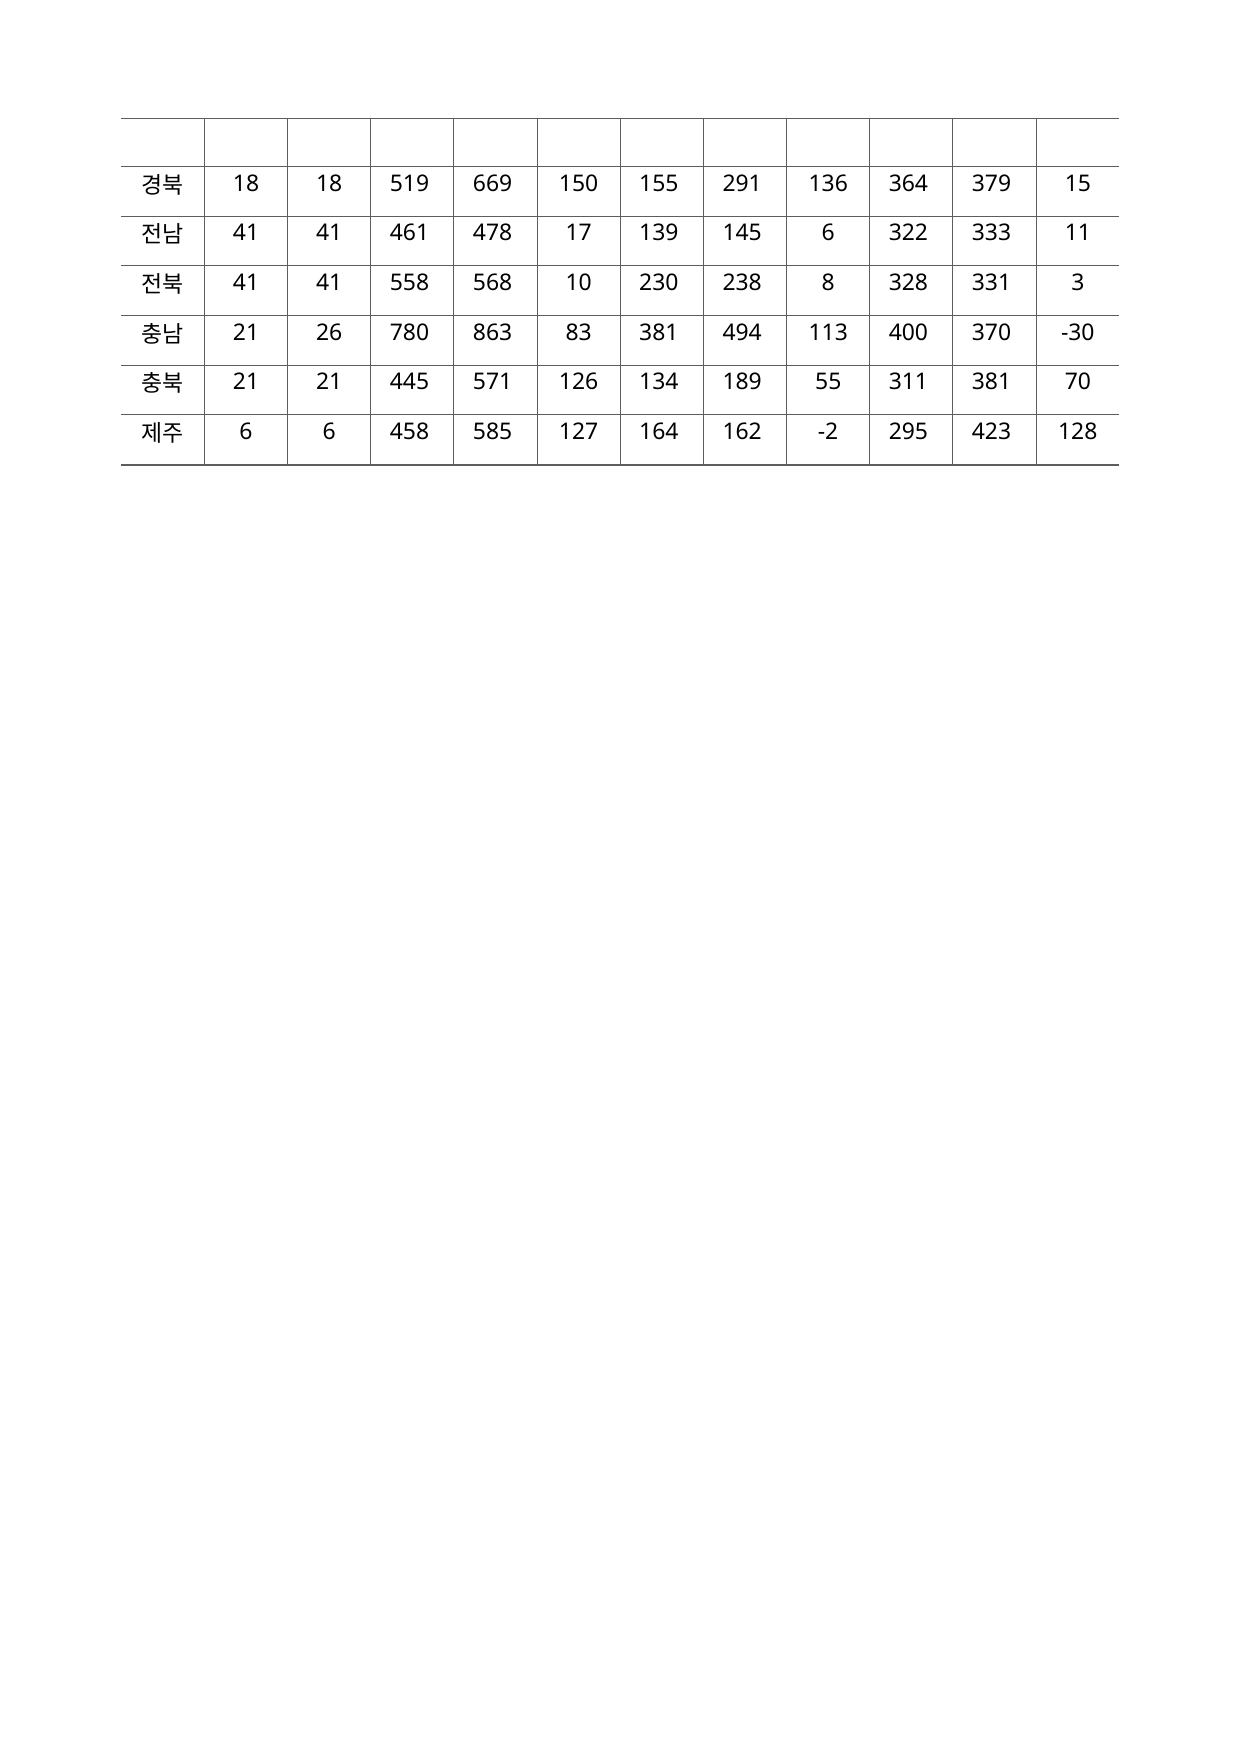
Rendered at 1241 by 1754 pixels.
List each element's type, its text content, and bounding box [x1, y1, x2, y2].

table_cell 15 [1037, 167, 1119, 216]
table_cell 585 [454, 415, 537, 464]
table_cell 제주 [121, 415, 204, 464]
table_cell [454, 119, 537, 166]
table_cell 478 [454, 217, 537, 265]
table_cell 21 [288, 366, 370, 414]
table_cell 461 [371, 217, 453, 265]
table_cell 230 [621, 266, 703, 315]
table_cell 311 [870, 366, 952, 414]
table_cell 295 [870, 415, 952, 464]
table_cell 41 [205, 266, 287, 315]
table_cell 568 [454, 266, 537, 315]
table_cell 494 [704, 316, 786, 364]
table_cell 127 [538, 415, 620, 464]
table_cell [371, 119, 453, 166]
table_cell 400 [870, 316, 952, 364]
table_cell 113 [787, 316, 869, 364]
table_cell [538, 119, 620, 166]
table_cell 충남 [121, 316, 204, 364]
table_cell 전남 [121, 217, 204, 265]
table_cell 328 [870, 266, 952, 315]
table_cell 571 [454, 366, 537, 414]
table_cell 370 [953, 316, 1036, 364]
table_cell 21 [205, 316, 287, 364]
table_cell 445 [371, 366, 453, 414]
table_cell 863 [454, 316, 537, 364]
table_cell 55 [787, 366, 869, 414]
table_cell 558 [371, 266, 453, 315]
table_cell 11 [1037, 217, 1119, 265]
table_cell 331 [953, 266, 1036, 315]
table_cell [870, 119, 952, 166]
table_cell 155 [621, 167, 703, 216]
table_cell 150 [538, 167, 620, 216]
table_cell 458 [371, 415, 453, 464]
table_cell 128 [1037, 415, 1119, 464]
table_cell 519 [371, 167, 453, 216]
table_cell 6 [288, 415, 370, 464]
table_cell [288, 119, 370, 166]
table_cell 423 [953, 415, 1036, 464]
table_cell 경북 [121, 167, 204, 216]
table_cell 381 [953, 366, 1036, 414]
table_cell 18 [288, 167, 370, 216]
table_cell [787, 119, 869, 166]
table_cell 41 [205, 217, 287, 265]
table_cell 26 [288, 316, 370, 364]
table_cell 669 [454, 167, 537, 216]
table_cell [621, 119, 703, 166]
table_cell [1037, 119, 1119, 166]
table_cell 136 [787, 167, 869, 216]
table_cell 17 [538, 217, 620, 265]
table_cell 139 [621, 217, 703, 265]
table_cell 291 [704, 167, 786, 216]
table_cell 70 [1037, 366, 1119, 414]
table_cell 322 [870, 217, 952, 265]
table_cell 381 [621, 316, 703, 364]
table_cell 충북 [121, 366, 204, 414]
table_cell 41 [288, 217, 370, 265]
table_cell 21 [205, 366, 287, 414]
table_cell 379 [953, 167, 1036, 216]
table_cell 126 [538, 366, 620, 414]
table_cell 238 [704, 266, 786, 315]
table_cell 162 [704, 415, 786, 464]
table_cell 전북 [121, 266, 204, 315]
table_cell 145 [704, 217, 786, 265]
table_cell 6 [787, 217, 869, 265]
table_cell 10 [538, 266, 620, 315]
table_cell 41 [288, 266, 370, 315]
table_cell 189 [704, 366, 786, 414]
table_cell 6 [205, 415, 287, 464]
table_cell 164 [621, 415, 703, 464]
table_cell 333 [953, 217, 1036, 265]
table_cell [704, 119, 786, 166]
table_cell 8 [787, 266, 869, 315]
table_cell [121, 119, 204, 166]
table_cell 18 [205, 167, 287, 216]
table_cell 134 [621, 366, 703, 414]
table_cell 83 [538, 316, 620, 364]
table_cell [205, 119, 287, 166]
table_cell 780 [371, 316, 453, 364]
table_cell 364 [870, 167, 952, 216]
table_cell -30 [1037, 316, 1119, 364]
table_cell [953, 119, 1036, 166]
table_cell -2 [787, 415, 869, 464]
table_cell 3 [1037, 266, 1119, 315]
